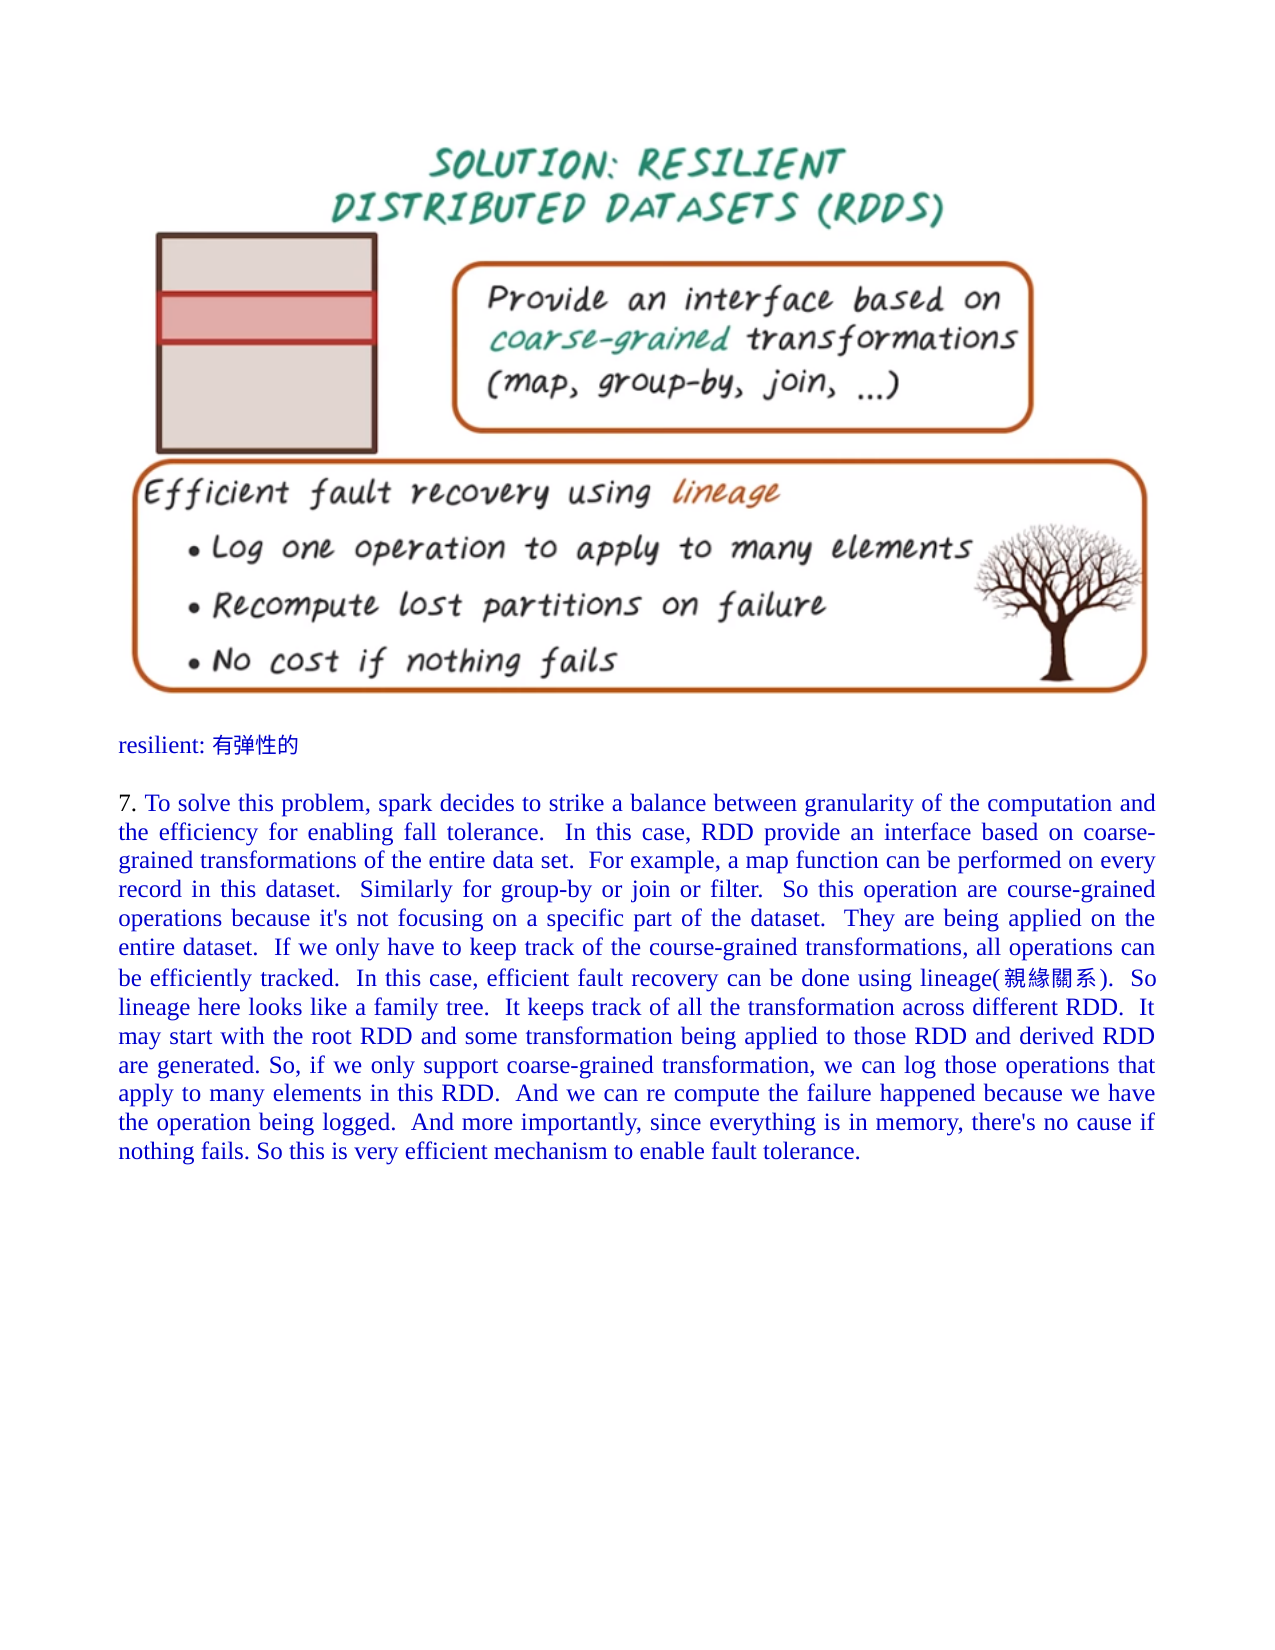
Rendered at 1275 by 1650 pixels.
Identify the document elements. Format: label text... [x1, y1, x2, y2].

picture [118, 146, 1157, 699]
text 7. To solve this problem, spark decides to strike a balance between granularity of the computation and the efficiency for enabling fall tolerance. In this case, RDD provide an interface based on coarse-grained transformations of the entire data set. For example, a map function can be performed on every record in this dataset. Similarly for group-by or join or filter. So this operation are course-grained operations because it's not focusing on a specific part of the dataset. They are being applied on the entire dataset. If we only have to keep track of the course-grained transformations, all operations can be efficiently tracked. In this case, efficient fault recovery can be done using lineage(親緣關系). So lineage here looks like a family tree. It keeps track of all the transformation across different RDD. It may start with the root RDD and some transformation being applied to those RDD and derived RDD are generated. So, if we only support coarse-grained transformation, we can log those operations that apply to many elements in this RDD. And we can re compute the failure happened because we have the operation being logged. And more importantly, since everything is in memory, there's no cause if nothing fails. So this is very efficient mechanism to enable fault tolerance. [118, 788, 1157, 1165]
text resilient: 有弹性的 [118, 728, 1157, 759]
